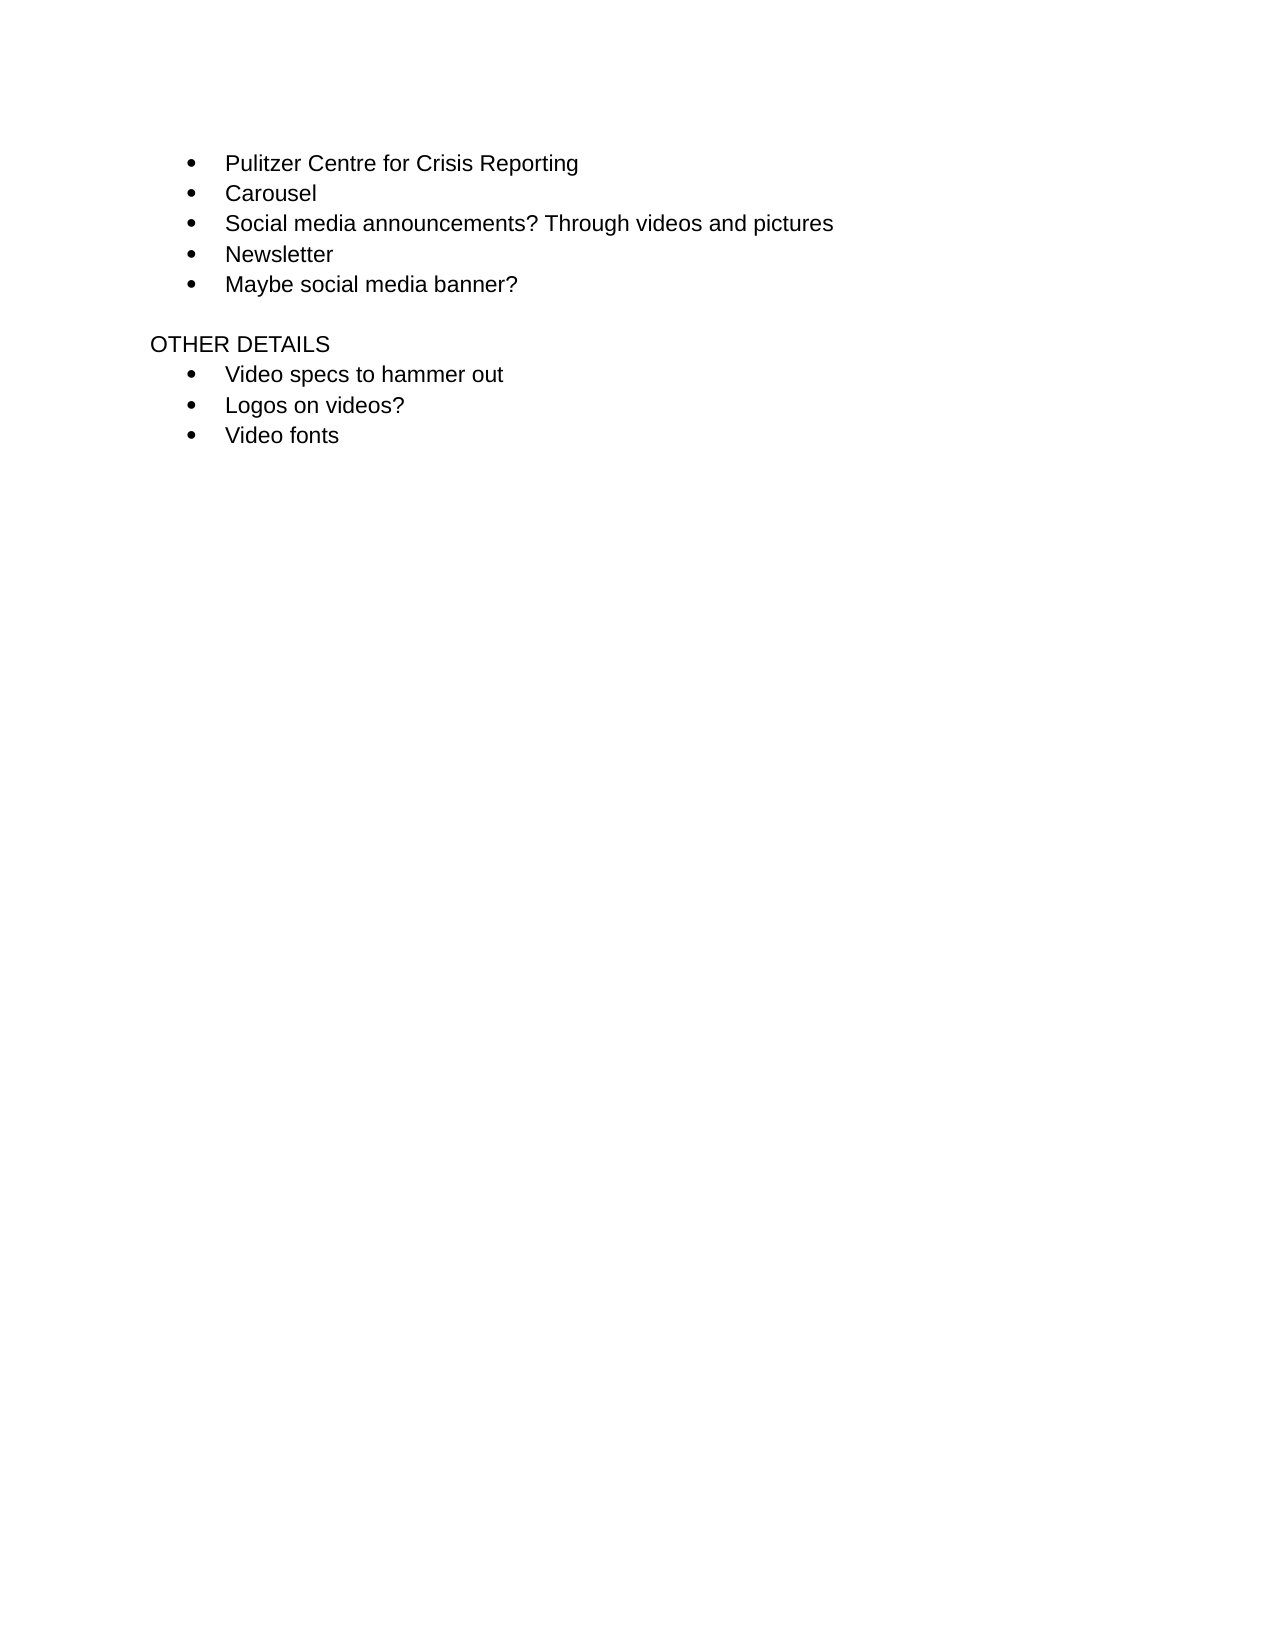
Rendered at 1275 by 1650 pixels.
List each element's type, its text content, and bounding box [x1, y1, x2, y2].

list Social media announcements? Through videos and pictures [187, 210, 1125, 237]
list Video fonts [187, 422, 1125, 448]
list Pulitzer Centre for Crisis Reporting [187, 150, 1125, 176]
list Maybe social media banner? [187, 271, 1125, 297]
list Video specs to hammer out [187, 361, 1125, 388]
list Carousel [187, 180, 1125, 207]
list Logos on videos? [187, 392, 1125, 418]
text OTHER DETAILS [150, 331, 1125, 358]
list Newsletter [187, 241, 1125, 267]
